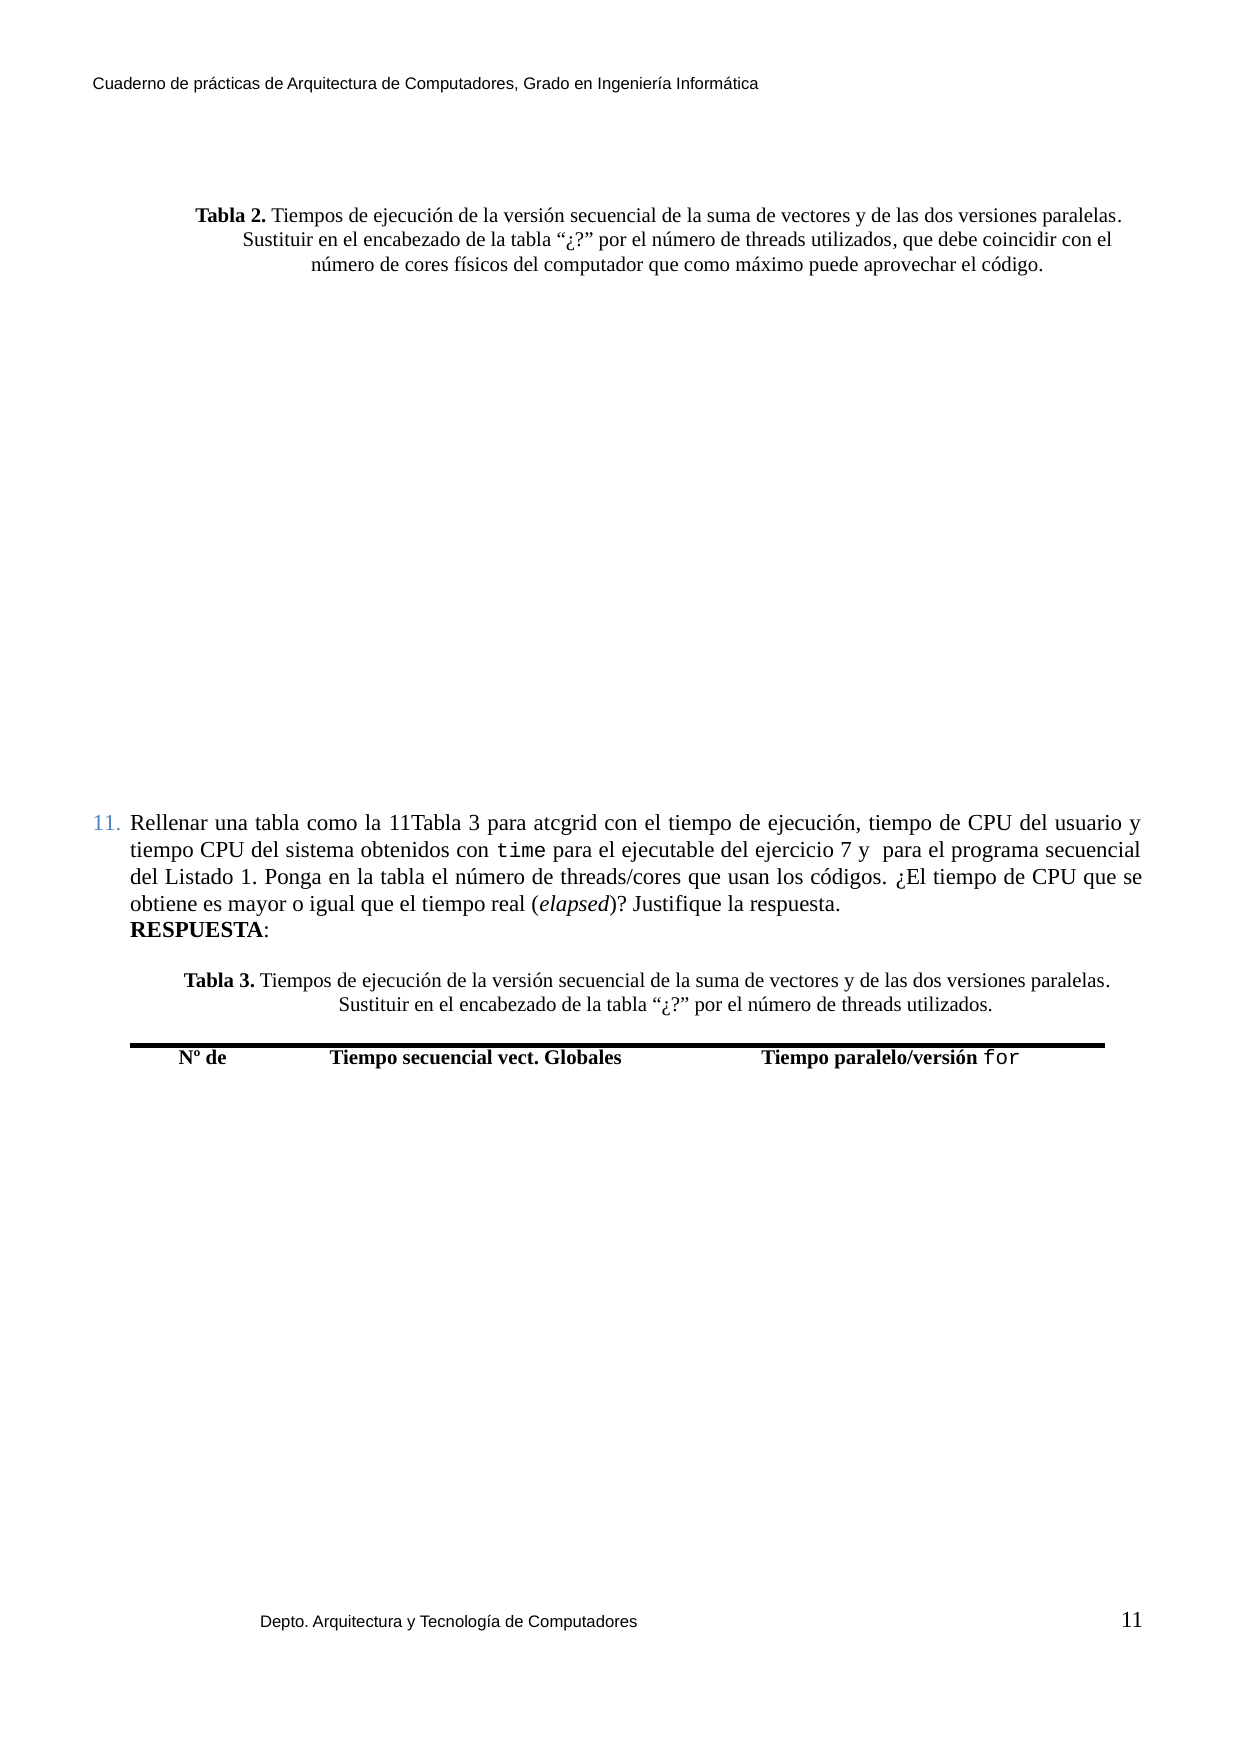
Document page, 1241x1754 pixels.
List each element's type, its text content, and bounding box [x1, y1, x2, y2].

table_header Tabla 2. Tiempos de ejecución de la versión secuencial de la suma de vectores y de las dos versiones paralelas. Sustituir en el encabezado de la tabla “¿?” por el número de threads utilizados, que debe coincidir con el número de cores físicos del computador que como máximo puede aprovechar el código. [92, 178, 1150, 276]
text RESPUESTA: [130, 916, 1143, 942]
table_header Tabla 3. Tiempos de ejecución de la versión secuencial de la suma de vectores y de las dos versiones paralelas. Sustituir en el encabezado de la tabla “¿?” por el número de threads utilizados. [81, 943, 1138, 1016]
list Rellenar una tabla como la Tabla 3 para atcgrid con el tiempo de ejecución, tiempo de CPU del usuario y tiempo CPU del sistema obtenidos con time para el ejecutable del ejercicio 7 y para el programa secuencial del Listado 1. Ponga en la tabla el número de threads/cores que usan los códigos. ¿El tiempo de CPU que se obtiene es mayor o igual que el tiempo real (elapsed)? Justifique la respuesta. [92, 809, 1143, 916]
table_cell [81, 1016, 1138, 1042]
table_cell [92, 276, 1150, 302]
